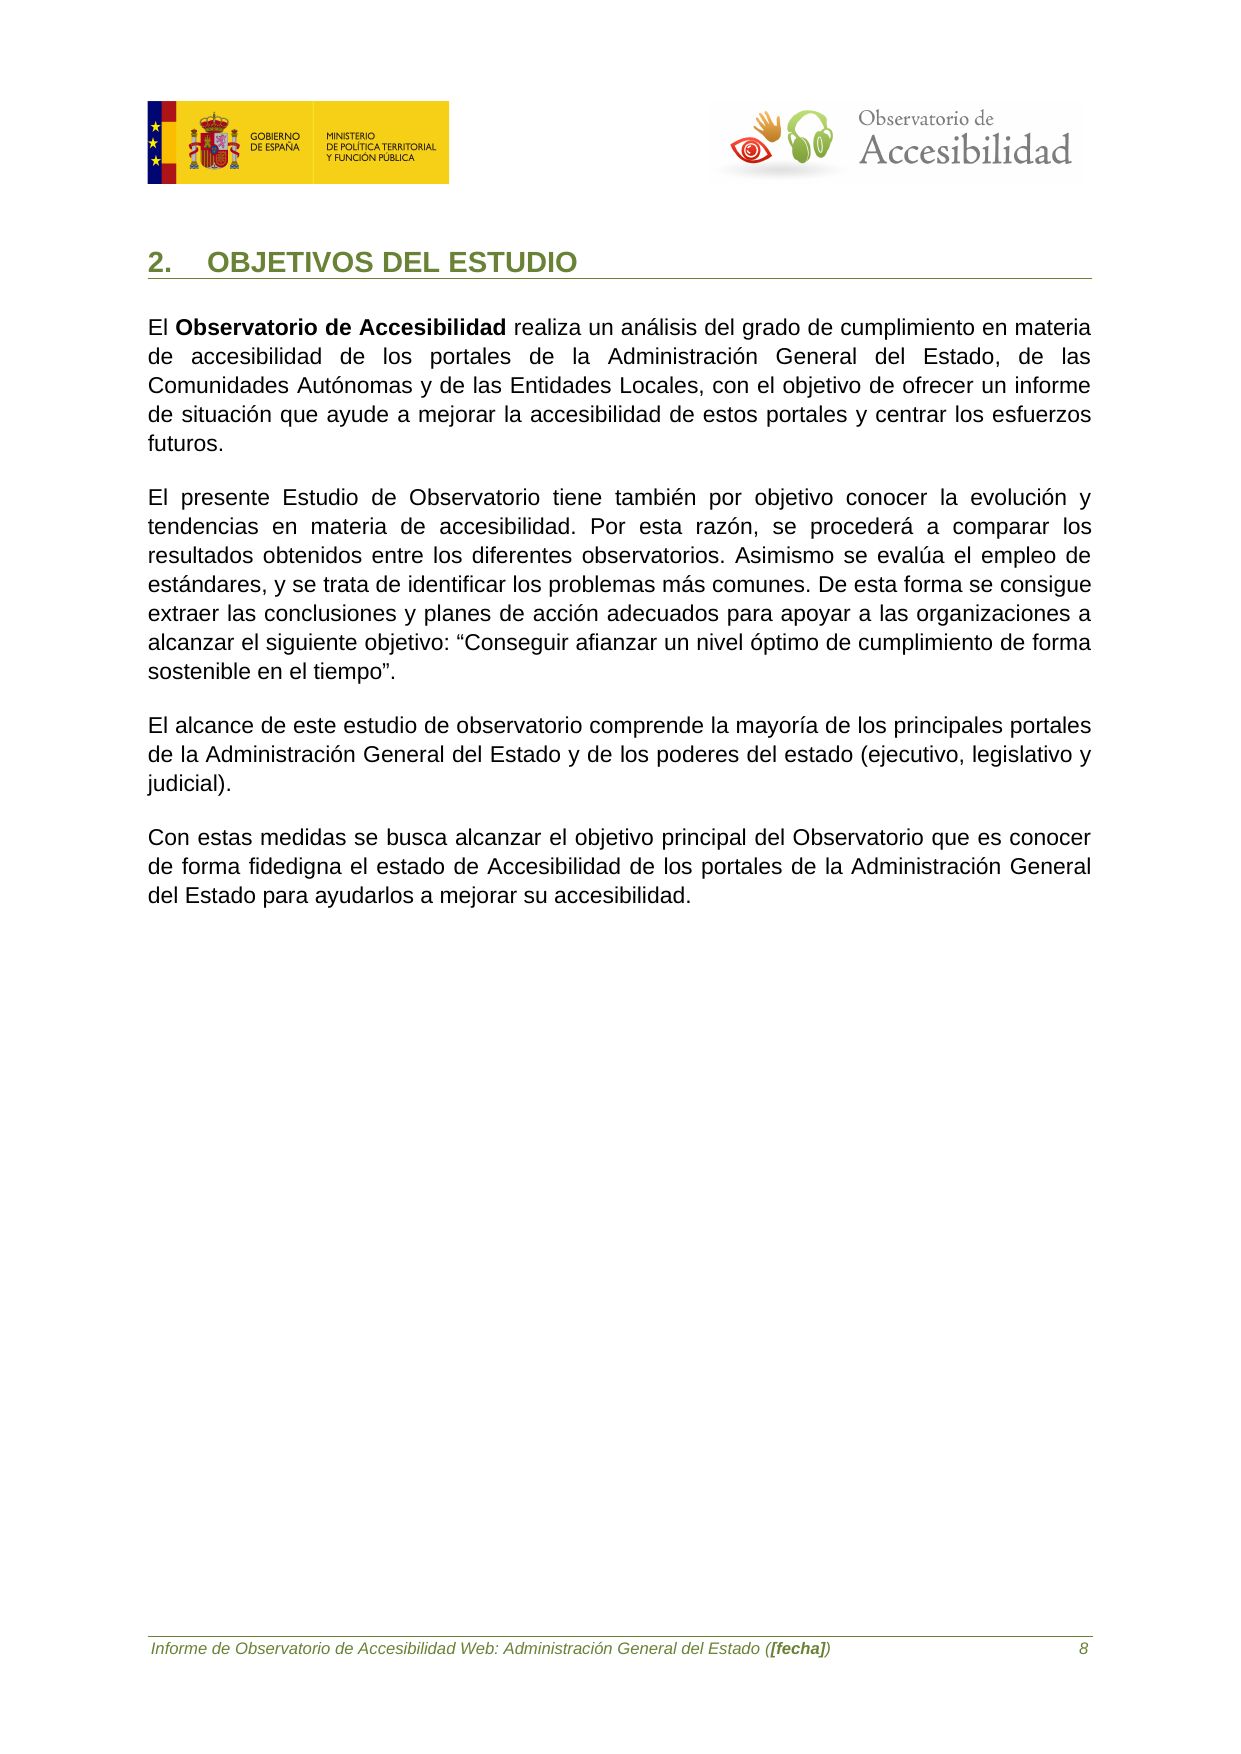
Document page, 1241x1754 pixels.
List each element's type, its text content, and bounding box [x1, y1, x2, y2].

text El alcance de este estudio de observatorio comprende la mayoría de los principales portales de la Administración General del Estado y de los poderes del estado (ejecutivo, legislativo y judicial). [148, 712, 1092, 796]
picture [147, 101, 450, 184]
text El presente Estudio de Observatorio tiene también por objetivo conocer la evolución y tendencias en materia de accesibilidad. Por esta razón, se procederá a comparar los resultados obtenidos entre los diferentes observatorios. Asimismo se evalúa el empleo de estándares, y se trata de identificar los problemas más comunes. De esta forma se consigue extraer las conclusiones y planes de acción adecuados para apoyar a las organizaciones a alcanzar el siguiente objetivo: “Conseguir afianzar un nivel óptimo de cumplimiento de forma sostenible en el tiempo”. [148, 484, 1092, 684]
text Con estas medidas se busca alcanzar el objetivo principal del Observatorio que es conocer de forma fidedigna el estado de Accesibilidad de los portales de la Administración General del Estado para ayudarlos a mejorar su accesibilidad. [148, 824, 1092, 908]
subtitle Objetivos del estudio [148, 245, 1092, 278]
picture [710, 101, 1086, 184]
text El Observatorio de Accesibilidad realiza un análisis del grado de cumplimiento en materia de accesibilidad de los portales de la Administración General del Estado, de las Comunidades Autónomas y de las Entidades Locales, con el objetivo de ofrecer un informe de situación que ayude a mejorar la accesibilidad de estos portales y centrar los esfuerzos futuros. [148, 314, 1092, 456]
